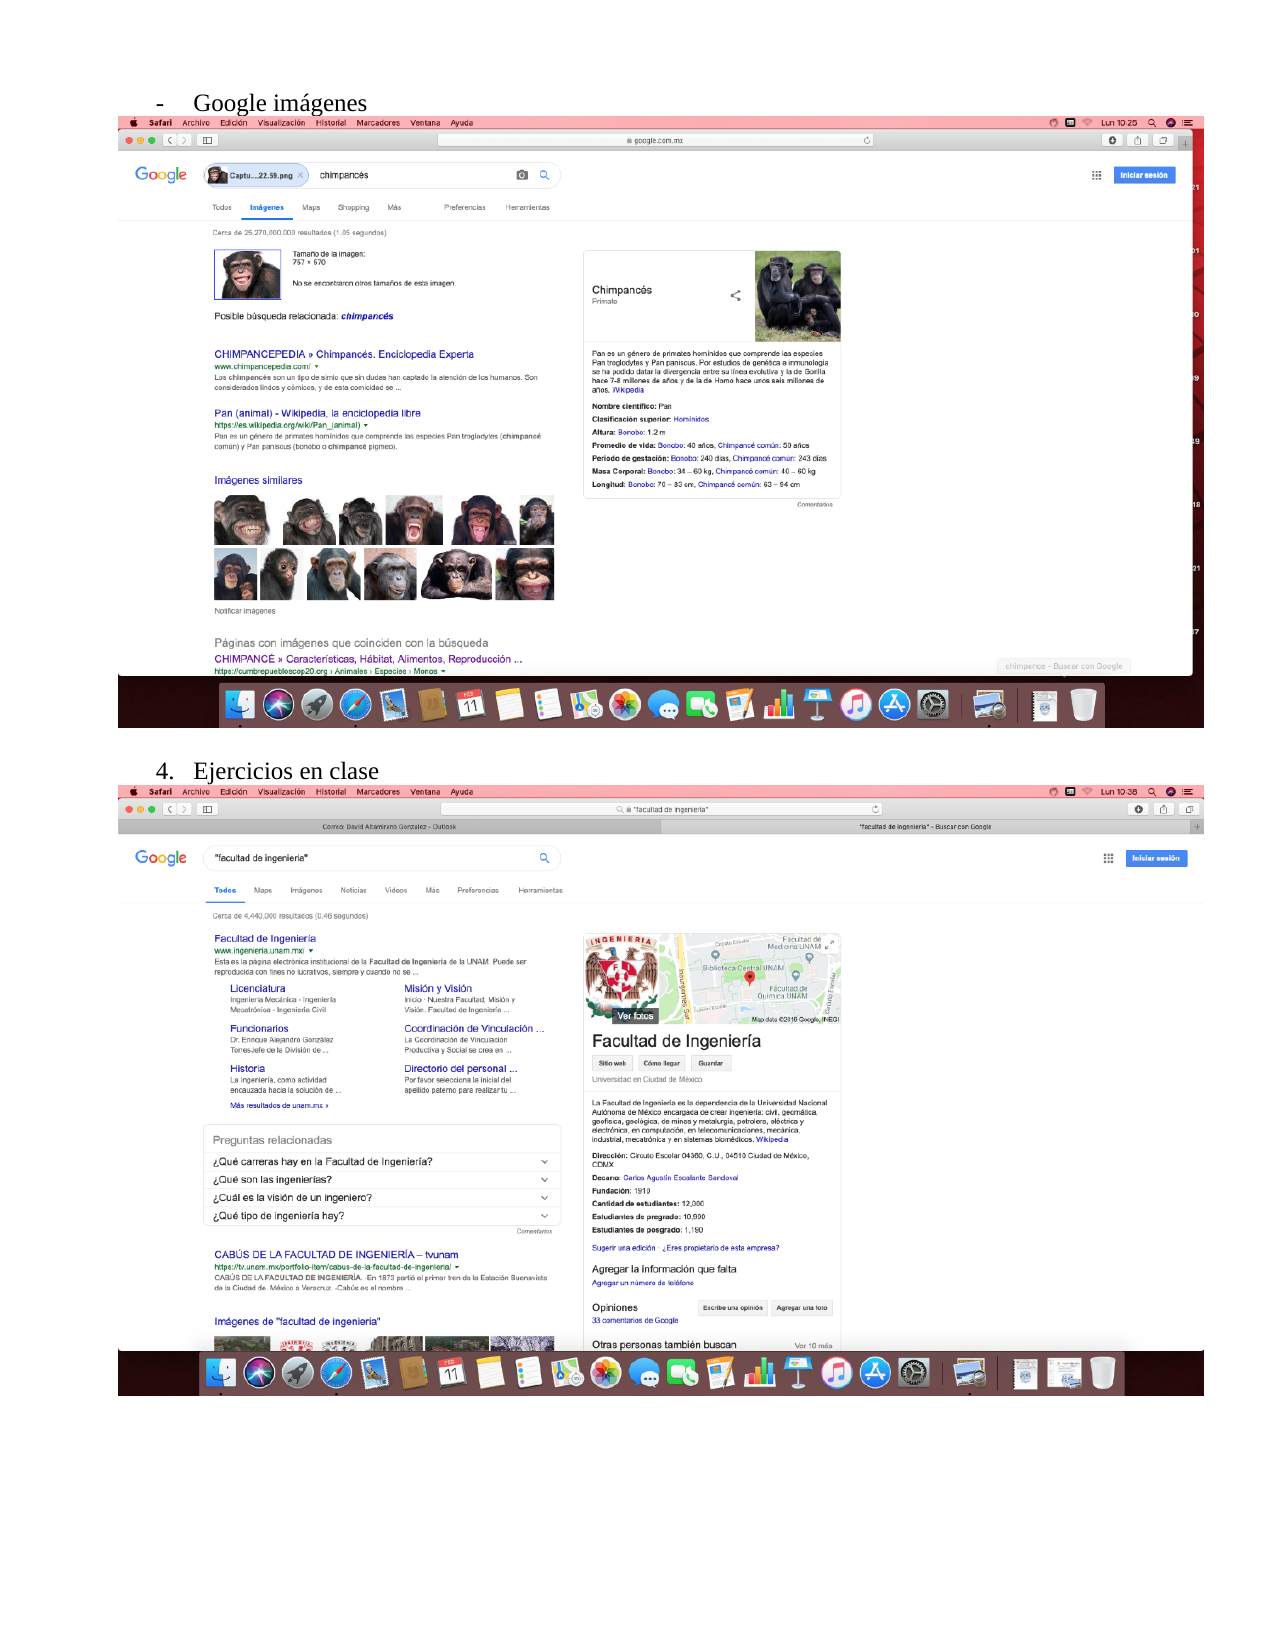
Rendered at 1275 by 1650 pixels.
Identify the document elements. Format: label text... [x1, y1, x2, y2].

list Google imágenes [156, 88, 1205, 117]
list Ejercicios en clase [156, 756, 1205, 785]
